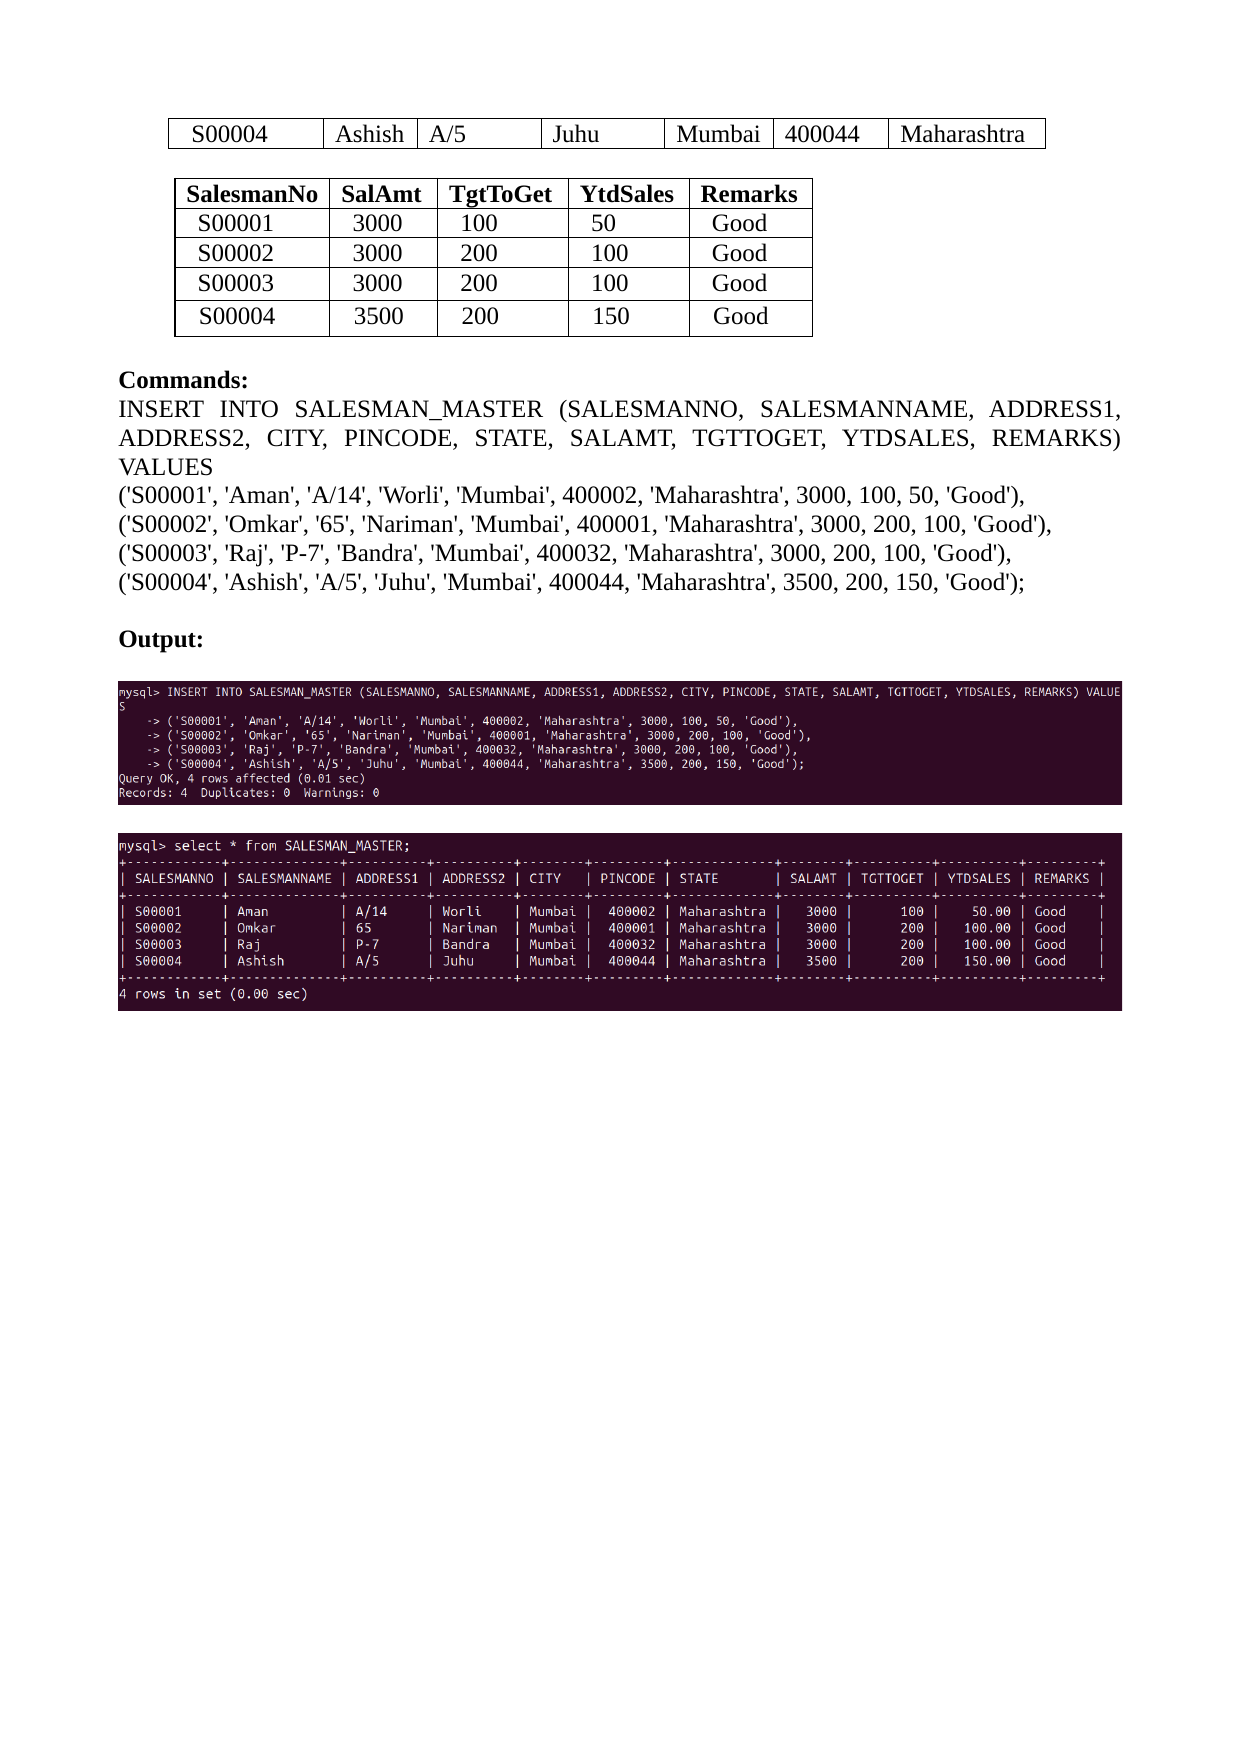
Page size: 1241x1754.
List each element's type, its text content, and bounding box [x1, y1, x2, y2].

text Commands: [118, 366, 1122, 394]
picture [118, 681, 1123, 805]
table_cell 3500 [330, 301, 437, 336]
table_cell 400044 [774, 119, 888, 148]
table_cell 100 [569, 268, 689, 300]
text ('S00002', 'Omkar', '65', 'Nariman', 'Mumbai', 400001, 'Maharashtra', 3000, 200, 100, 'Good'), [118, 509, 1122, 538]
table_cell S00001 [176, 209, 329, 237]
table_header SalesmanNo [176, 179, 329, 207]
table_cell 200 [438, 268, 568, 300]
table_cell S00004 [169, 119, 323, 148]
table_cell Good [690, 268, 812, 300]
table_cell 3000 [330, 238, 437, 267]
table_cell Good [690, 238, 812, 267]
table_cell Juhu [542, 119, 664, 148]
table_cell Maharashtra [889, 119, 1045, 148]
table_cell 50 [569, 209, 689, 237]
table_cell 100 [438, 209, 568, 237]
table_cell 3000 [330, 209, 437, 237]
text Output: [118, 624, 1122, 653]
text ('S00001', 'Aman', 'A/14', 'Worli', 'Mumbai', 400002, 'Maharashtra', 3000, 100, 50, 'Good'), [118, 481, 1122, 509]
table_header Remarks [690, 179, 812, 207]
table_cell 100 [569, 238, 689, 267]
table_cell 200 [438, 301, 568, 336]
table_cell Ashish [324, 119, 417, 148]
table_header TgtToGet [438, 179, 568, 207]
table_cell A/5 [418, 119, 541, 148]
table_cell S00002 [176, 238, 329, 267]
table_cell Good [690, 209, 812, 237]
table_cell Mumbai [665, 119, 773, 148]
table_cell 150 [569, 301, 689, 336]
text ('S00004', 'Ashish', 'A/5', 'Juhu', 'Mumbai', 400044, 'Maharashtra', 3500, 200, 150, 'Good'); [118, 567, 1122, 596]
table_cell 3000 [330, 268, 437, 300]
table_header SalAmt [330, 179, 437, 207]
text INSERT INTO SALESMAN_MASTER (SALESMANNO, SALESMANNAME, ADDRESS1, ADDRESS2, CITY, PINCODE, STATE, SALAMT, TGTTOGET, YTDSALES, REMARKS) VALUES [118, 394, 1122, 481]
picture [118, 833, 1123, 1011]
text ('S00003', 'Raj', 'P-7', 'Bandra', 'Mumbai', 400032, 'Maharashtra', 3000, 200, 100, 'Good'), [118, 538, 1122, 567]
table_cell S00003 [176, 268, 329, 300]
table_cell S00004 [176, 301, 329, 336]
table_cell 200 [438, 238, 568, 267]
table_header YtdSales [569, 179, 689, 207]
table_cell Good [690, 301, 812, 336]
